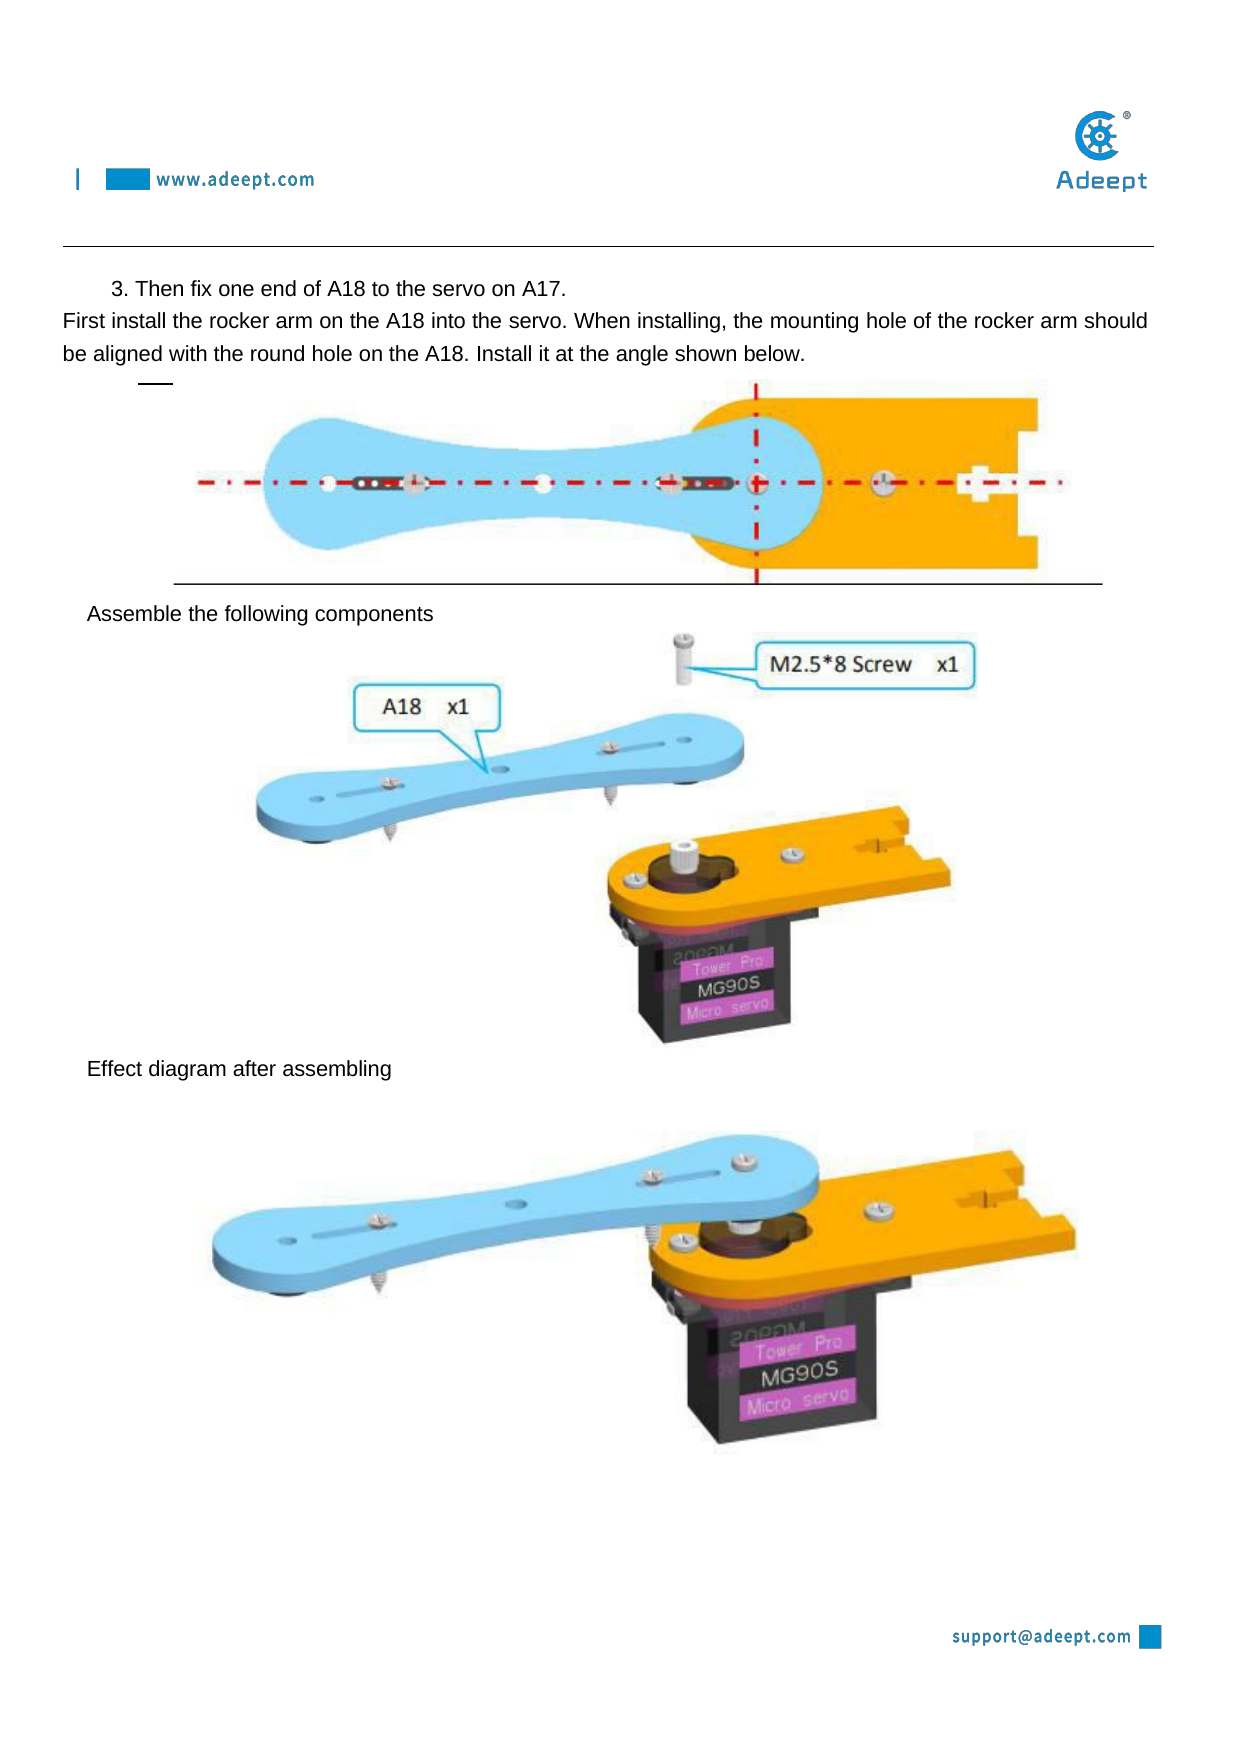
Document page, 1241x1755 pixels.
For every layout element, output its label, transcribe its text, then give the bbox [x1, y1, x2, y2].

picture [1056, 111, 1147, 192]
list Then fix one end of A18 to the servo on A17. [111, 276, 1195, 301]
text First install the rocker arm on the A18 into the servo. When installing, the mounting hole of the rocker arm should be aligned with the round hole on the A18. Install it at the angle shown below. [62, 308, 1174, 366]
picture [75, 167, 343, 191]
picture [947, 1625, 1139, 1649]
text Assemble the following components [87, 601, 1195, 626]
picture [167, 1130, 1090, 1459]
picture [173, 379, 1103, 585]
text Effect diagram after assembling [87, 1056, 1195, 1081]
picture [235, 632, 1030, 1050]
